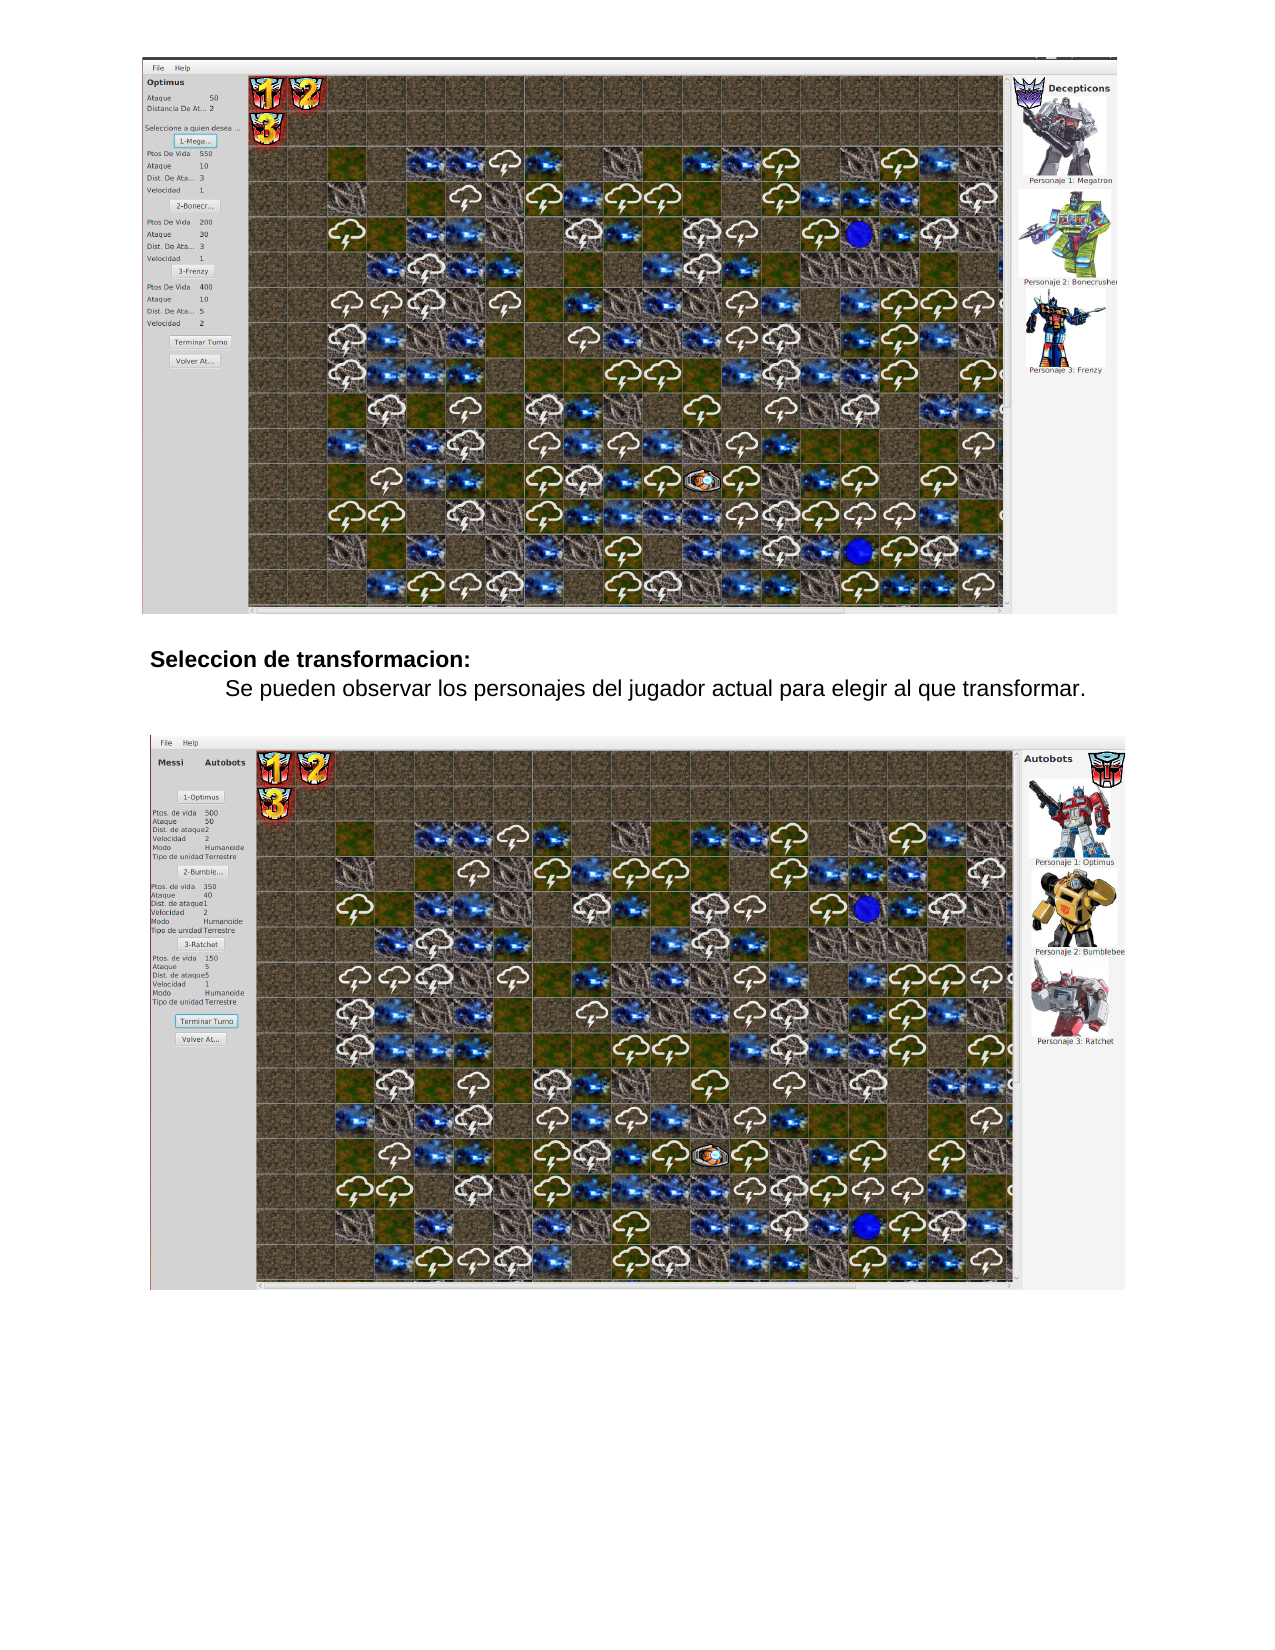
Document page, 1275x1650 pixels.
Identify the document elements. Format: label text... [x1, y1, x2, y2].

text Se pueden observar los personajes del jugador actual para elegir al que transformar. [150, 676, 1125, 702]
picture [150, 735, 1125, 1290]
picture [142, 57, 1118, 614]
text Seleccion de transformacion: [150, 647, 1125, 672]
